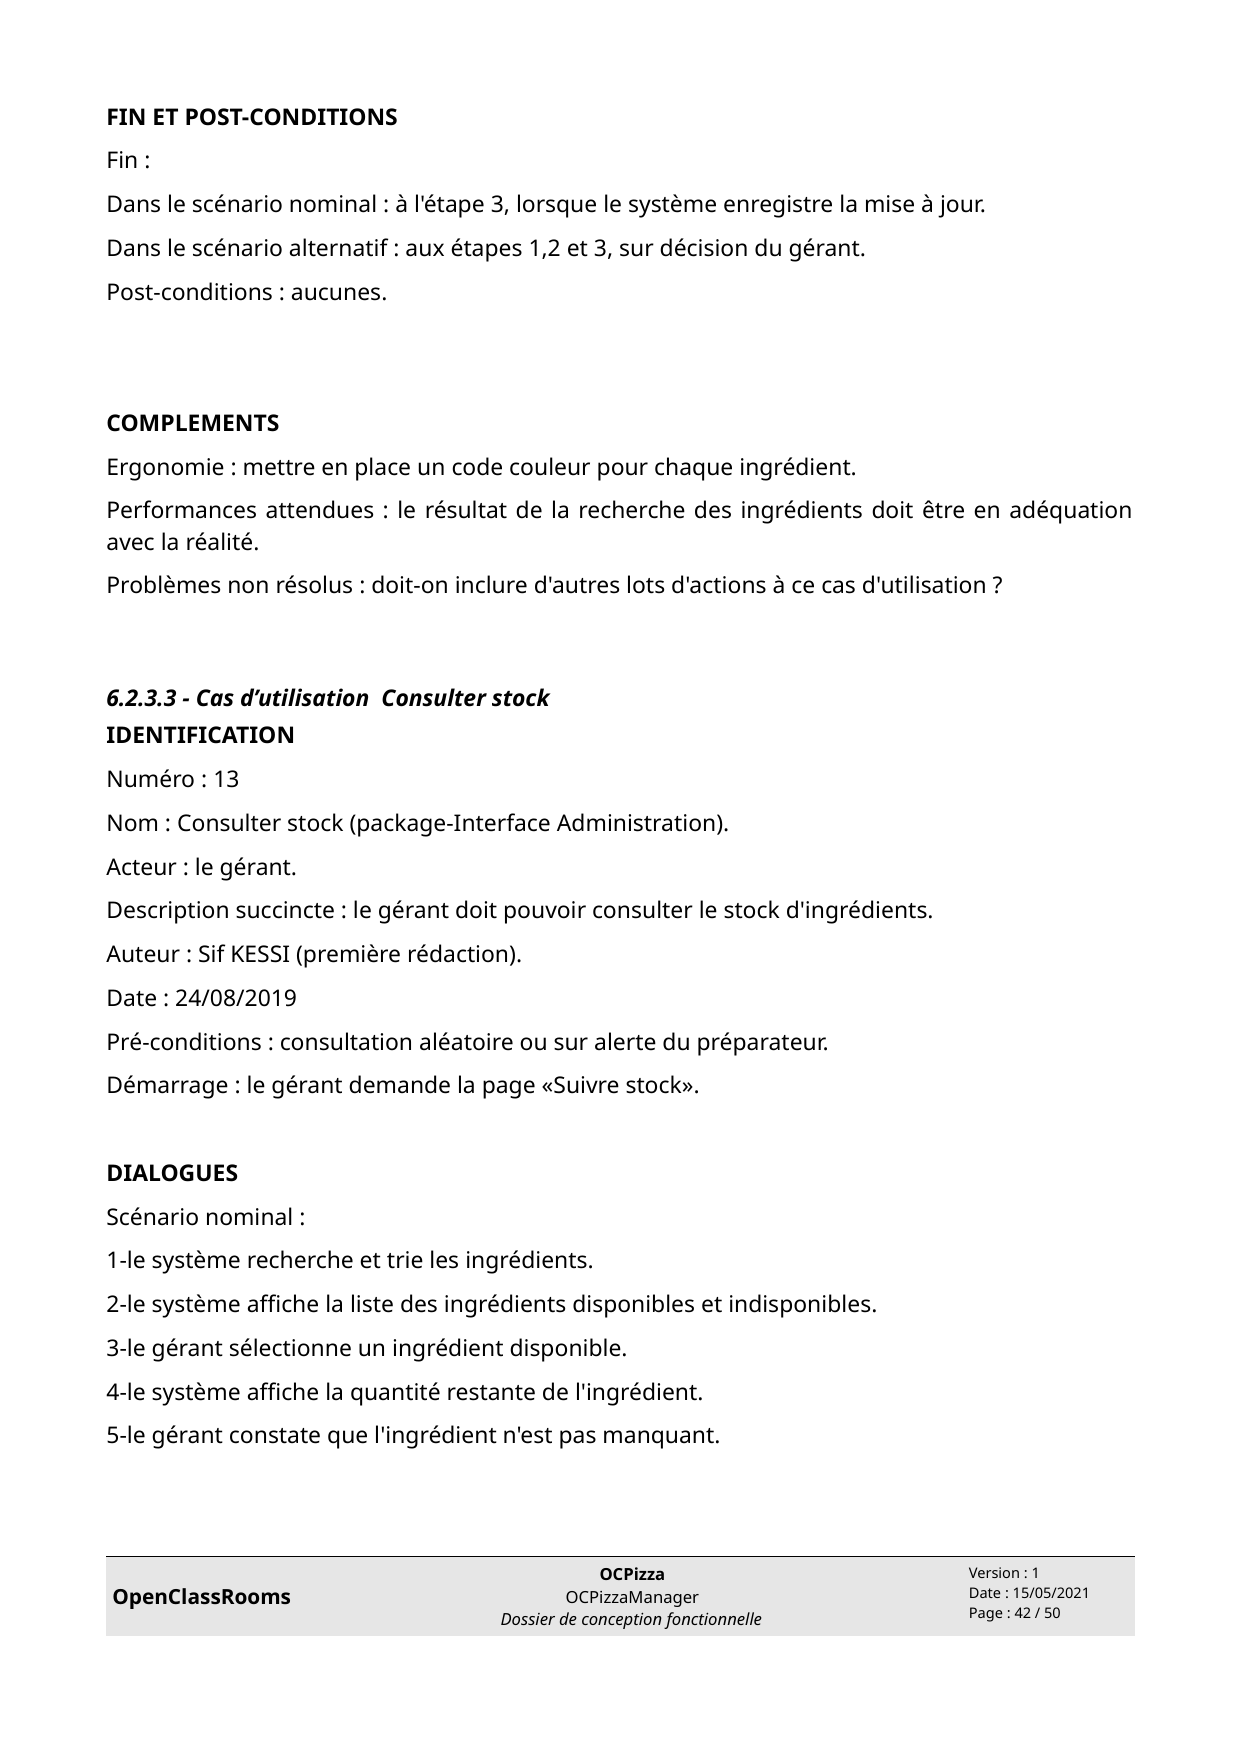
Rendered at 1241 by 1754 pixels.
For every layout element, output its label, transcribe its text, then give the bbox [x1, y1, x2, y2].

text IDENTIFICATION [106, 719, 1134, 750]
subtitle Cas d’utilisation Consulter stock [106, 682, 1134, 713]
text Performances attendues : le résultat de la recherche des ingrédients doit être en adéquation avec la réalité. [106, 494, 1134, 557]
text Ergonomie : mettre en place un code couleur pour chaque ingrédient. [106, 450, 1134, 482]
text Numéro : 13 [106, 763, 1134, 794]
text 5-le gérant constate que l'ingrédient n'est pas manquant. [106, 1419, 1134, 1450]
text Post-conditions : aucunes. [106, 275, 1134, 307]
text 2-le système affiche la liste des ingrédients disponibles et indisponibles. [106, 1288, 1134, 1319]
text DIALOGUES [106, 1157, 1134, 1188]
text Fin : [106, 144, 1134, 175]
text Auteur : Sif KESSI (première rédaction). [106, 938, 1134, 969]
text 4-le système affiche la quantité restante de l'ingrédient. [106, 1375, 1134, 1407]
text Dans le scénario alternatif : aux étapes 1,2 et 3, sur décision du gérant. [106, 232, 1134, 263]
text Problèmes non résolus : doit-on inclure d'autres lots d'actions à ce cas d'utilisation ? [106, 569, 1134, 600]
text Démarrage : le gérant demande la page «Suivre stock». [106, 1069, 1134, 1100]
text 3-le gérant sélectionne un ingrédient disponible. [106, 1332, 1134, 1363]
text Description succincte : le gérant doit pouvoir consulter le stock d'ingrédients. [106, 894, 1134, 925]
text Scénario nominal : [106, 1200, 1134, 1232]
text Dans le scénario nominal : à l'étape 3, lorsque le système enregistre la mise à jour. [106, 188, 1134, 219]
text Pré-conditions : consultation aléatoire ou sur alerte du préparateur. [106, 1025, 1134, 1057]
text Date : 24/08/2019 [106, 982, 1134, 1013]
text 1-le système recherche et trie les ingrédients. [106, 1244, 1134, 1275]
text Nom : Consulter stock (package-Interface Administration). [106, 807, 1134, 838]
text FIN ET POST-CONDITIONS [106, 100, 1134, 132]
text COMPLEMENTS [106, 407, 1134, 438]
text Acteur : le gérant. [106, 850, 1134, 882]
